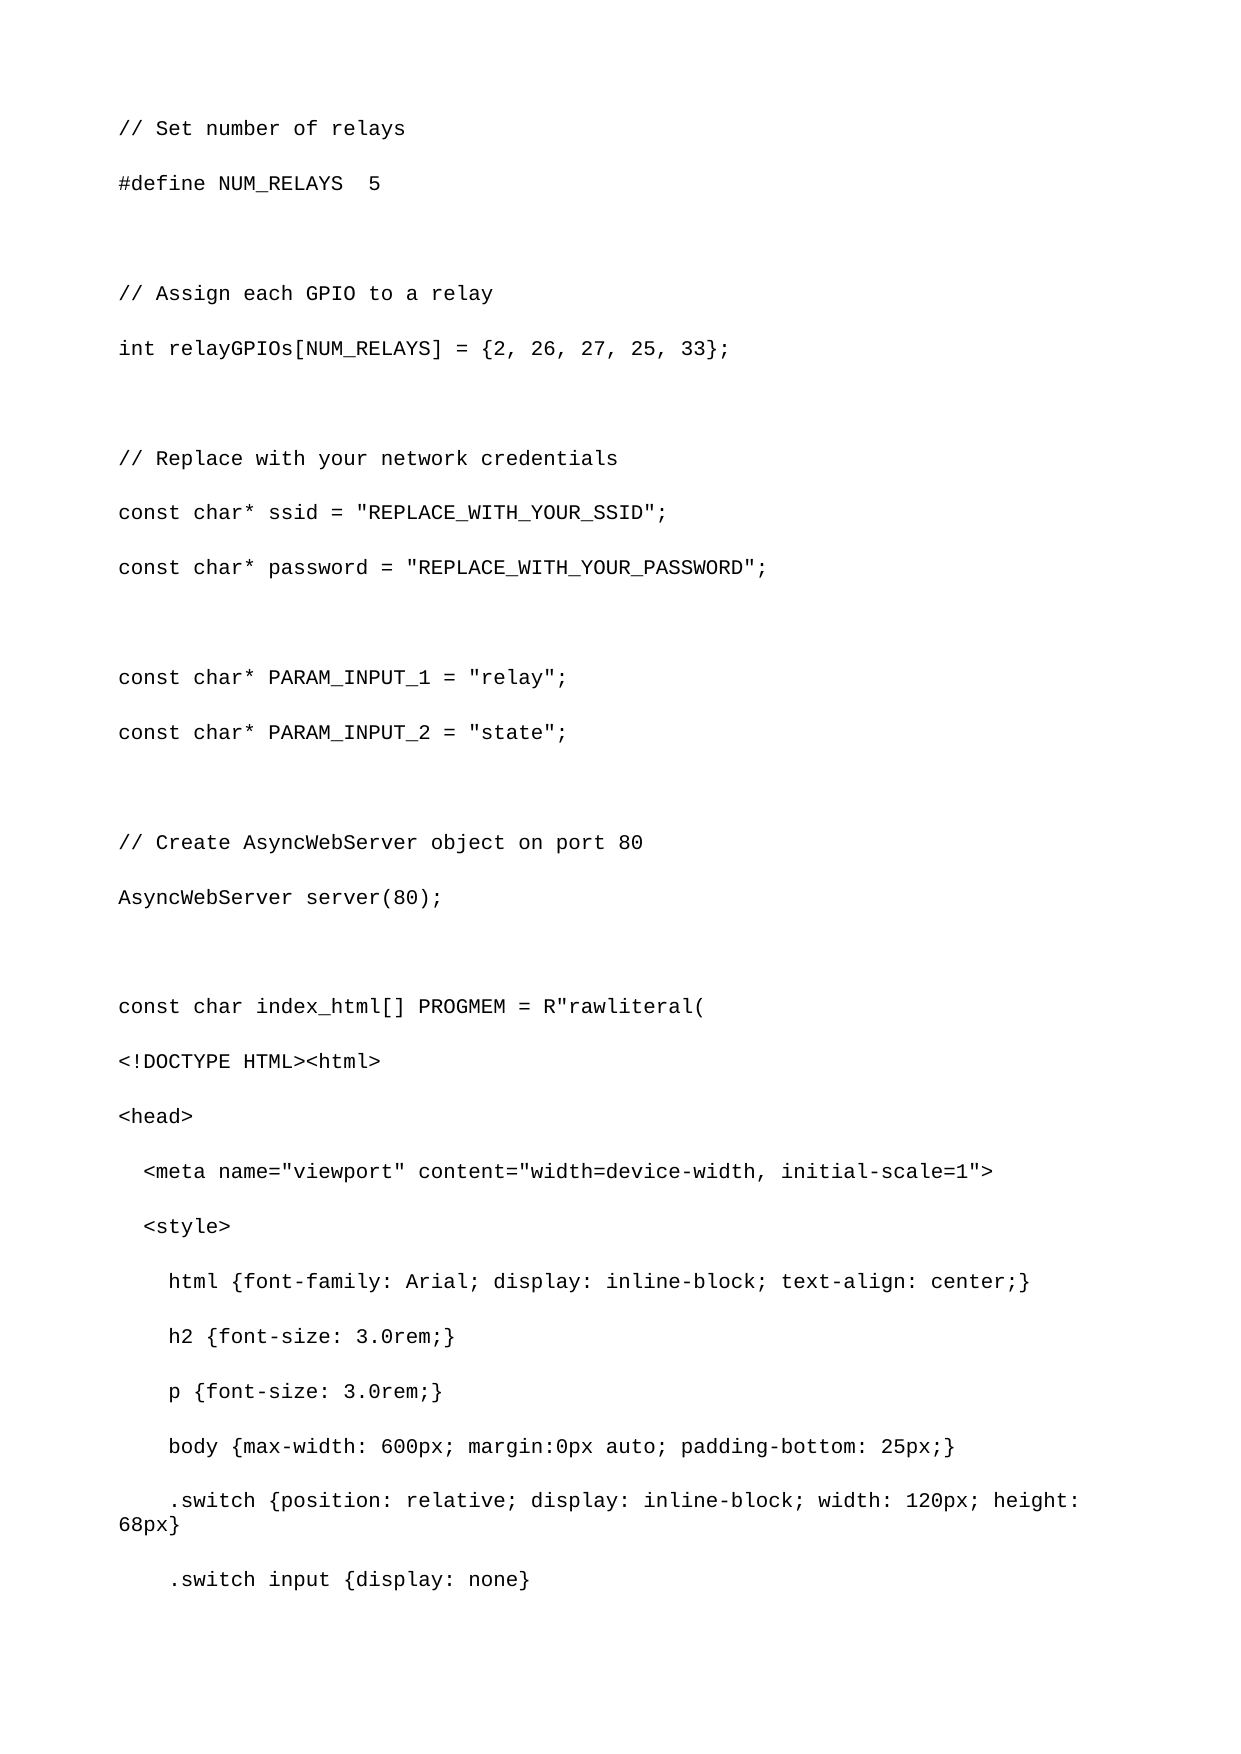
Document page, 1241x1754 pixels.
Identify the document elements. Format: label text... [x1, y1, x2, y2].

text .switch input {display: none} [118, 1569, 1122, 1593]
text int relayGPIOs[NUM_RELAYS] = {2, 26, 27, 25, 33}; [118, 338, 1122, 361]
text html {font-family: Arial; display: inline-block; text-align: center;} [118, 1271, 1122, 1294]
text .switch {position: relative; display: inline-block; width: 120px; height: 68px} [118, 1491, 1122, 1538]
text // Replace with your network credentials [118, 447, 1122, 471]
text const char* PARAM_INPUT_2 = "state"; [118, 722, 1122, 746]
text body {max-width: 600px; margin:0px auto; padding-bottom: 25px;} [118, 1436, 1122, 1459]
text // Create AsyncWebServer object on port 80 [118, 832, 1122, 855]
text // Set number of relays [118, 118, 1122, 142]
text const char* PARAM_INPUT_1 = "relay"; [118, 667, 1122, 691]
text <!DOCTYPE HTML><html> [118, 1051, 1122, 1075]
text const char index_html[] PROGMEM = R"rawliteral( [118, 996, 1122, 1020]
text const char* password = "REPLACE_WITH_YOUR_PASSWORD"; [118, 557, 1122, 581]
text AsyncWebServer server(80); [118, 887, 1122, 910]
text h2 {font-size: 3.0rem;} [118, 1326, 1122, 1349]
text <meta name="viewport" content="width=device-width, initial-scale=1"> [118, 1161, 1122, 1185]
text #define NUM_RELAYS 5 [118, 173, 1122, 197]
text const char* ssid = "REPLACE_WITH_YOUR_SSID"; [118, 502, 1122, 526]
text <style> [118, 1216, 1122, 1240]
text p {font-size: 3.0rem;} [118, 1381, 1122, 1404]
text <head> [118, 1106, 1122, 1130]
text // Assign each GPIO to a relay [118, 283, 1122, 306]
